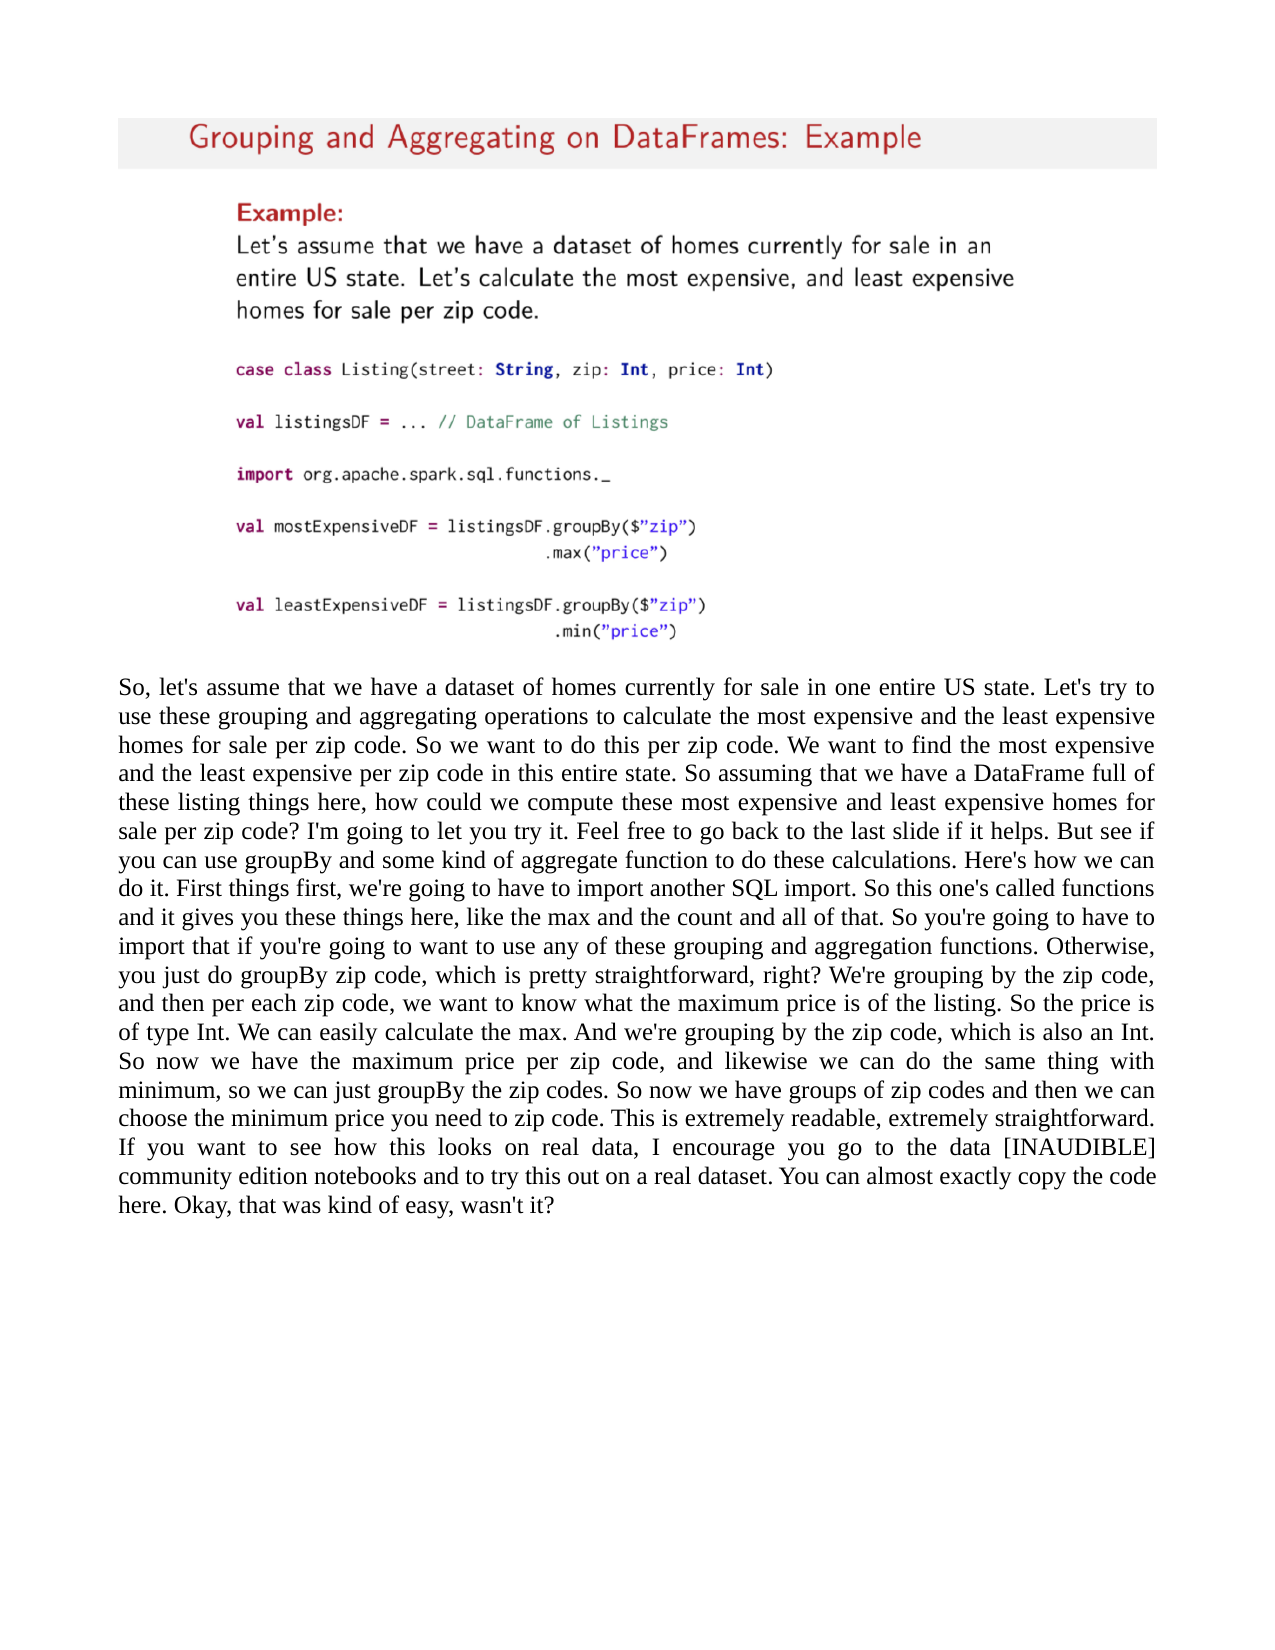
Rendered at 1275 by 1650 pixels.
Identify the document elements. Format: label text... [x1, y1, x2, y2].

picture [118, 118, 1157, 644]
text So, let's assume that we have a dataset of homes currently for sale in one entire US state. Let's try to use these grouping and aggregating operations to calculate the most expensive and the least expensive homes for sale per zip code. So we want to do this per zip code. We want to find the most expensive and the least expensive per zip code in this entire state. So assuming that we have a DataFrame full of these listing things here, how could we compute these most expensive and least expensive homes for sale per zip code? I'm going to let you try it. Feel free to go back to the last slide if it helps. But see if you can use groupBy and some kind of aggregate function to do these calculations. Here's how we can do it. First things first, we're going to have to import another SQL import. So this one's called functions and it gives you these things here, like the max and the count and all of that. So you're going to have to import that if you're going to want to use any of these grouping and aggregation functions. Otherwise, you just do groupBy zip code, which is pretty straightforward, right? We're grouping by the zip code, and then per each zip code, we want to know what the maximum price is of the listing. So the price is of type Int. We can easily calculate the max. And we're grouping by the zip code, which is also an Int. So now we have the maximum price per zip code, and likewise we can do the same thing with minimum, so we can just groupBy the zip codes. So now we have groups of zip codes and then we can choose the minimum price you need to zip code. This is extremely readable, extremely straightforward. If you want to see how this looks on real data, I encourage you go to the data [INAUDIBLE] community edition notebooks and to try this out on a real dataset. You can almost exactly copy the code here. Okay, that was kind of easy, wasn't it? [118, 672, 1157, 1218]
